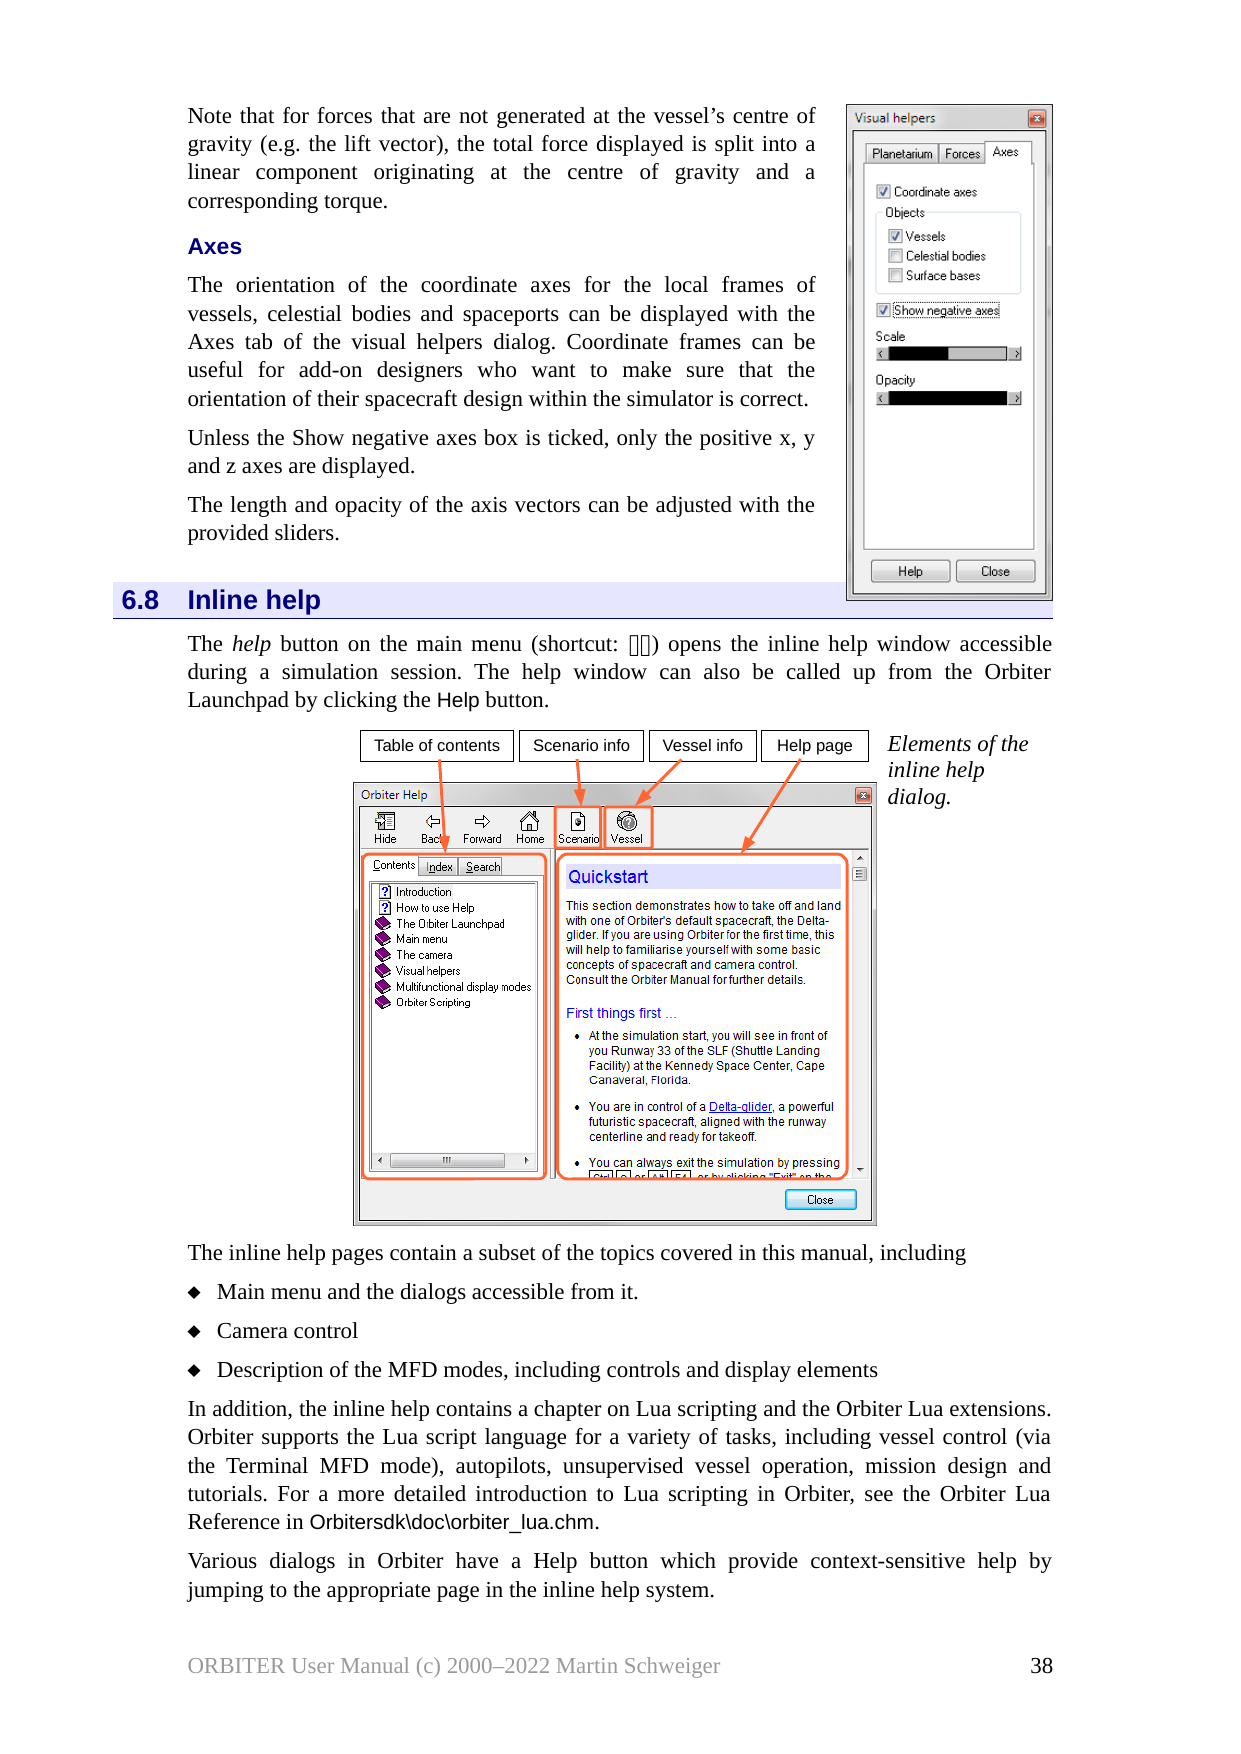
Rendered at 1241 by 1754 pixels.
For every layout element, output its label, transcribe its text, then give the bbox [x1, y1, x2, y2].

text The inline help pages contain a subset of the topics covered in this manual, including [187, 724, 1053, 1266]
picture [846, 104, 1053, 601]
picture [581, 782, 655, 807]
picture [560, 856, 845, 1177]
subtitle Inline help [113, 582, 1053, 618]
picture [557, 809, 599, 846]
list Description of the MFD modes, including controls and display elements [187, 1355, 1053, 1383]
text The help button on the main menu (shortcut: ) opens the inline help window accessible during a simulation session. The help window can also be called up from the Orbiter Launchpad by clicking the Help button. [187, 628, 1053, 713]
text In addition, the inline help contains a chapter on Lua scripting and the Orbiter Lua extensions. Orbiter supports the Lua script language for a variety of tasks, including vessel control (via the Terminal MFD mode), autopilots, unsupervised vessel operation, mission design and tutorials. For a more detailed introduction to Lua scripting in Orbiter, see the Orbiter Lua Reference in Orbitersdk\doc\orbiter_lua.chm. [187, 1394, 1053, 1535]
picture [353, 782, 877, 1226]
subtitle Axes [187, 233, 846, 259]
text The length and opacity of the axis vectors can be adjusted with the provided sliders. [187, 490, 846, 546]
list Main menu and the dialogs accessible from it. [187, 1277, 1053, 1305]
text Note that for forces that are not generated at the vessel’s centre of gravity (e.g. the lift vector), the total force displayed is split into a linear component originating at the centre of gravity and a corresponding torque. [187, 100, 1053, 214]
list Camera control [187, 1316, 1053, 1344]
text Unless the Show negative axes box is ticked, only the positive x, y and z axes are displayed. [187, 422, 846, 479]
picture [365, 856, 544, 1177]
picture [607, 809, 650, 846]
text Various dialogs in Orbiter have a Help button which provide context-sensitive help by jumping to the appropriate page in the inline help system. [187, 1546, 1053, 1603]
text The orientation of the coordinate axes for the local frames of vessels, celestial bodies and spaceports can be displayed with the Axes tab of the visual helpers dialog. Coordinate frames can be useful for add-on designers who want to make sure that the orientation of their spacecraft design within the simulator is correct. [187, 270, 846, 412]
